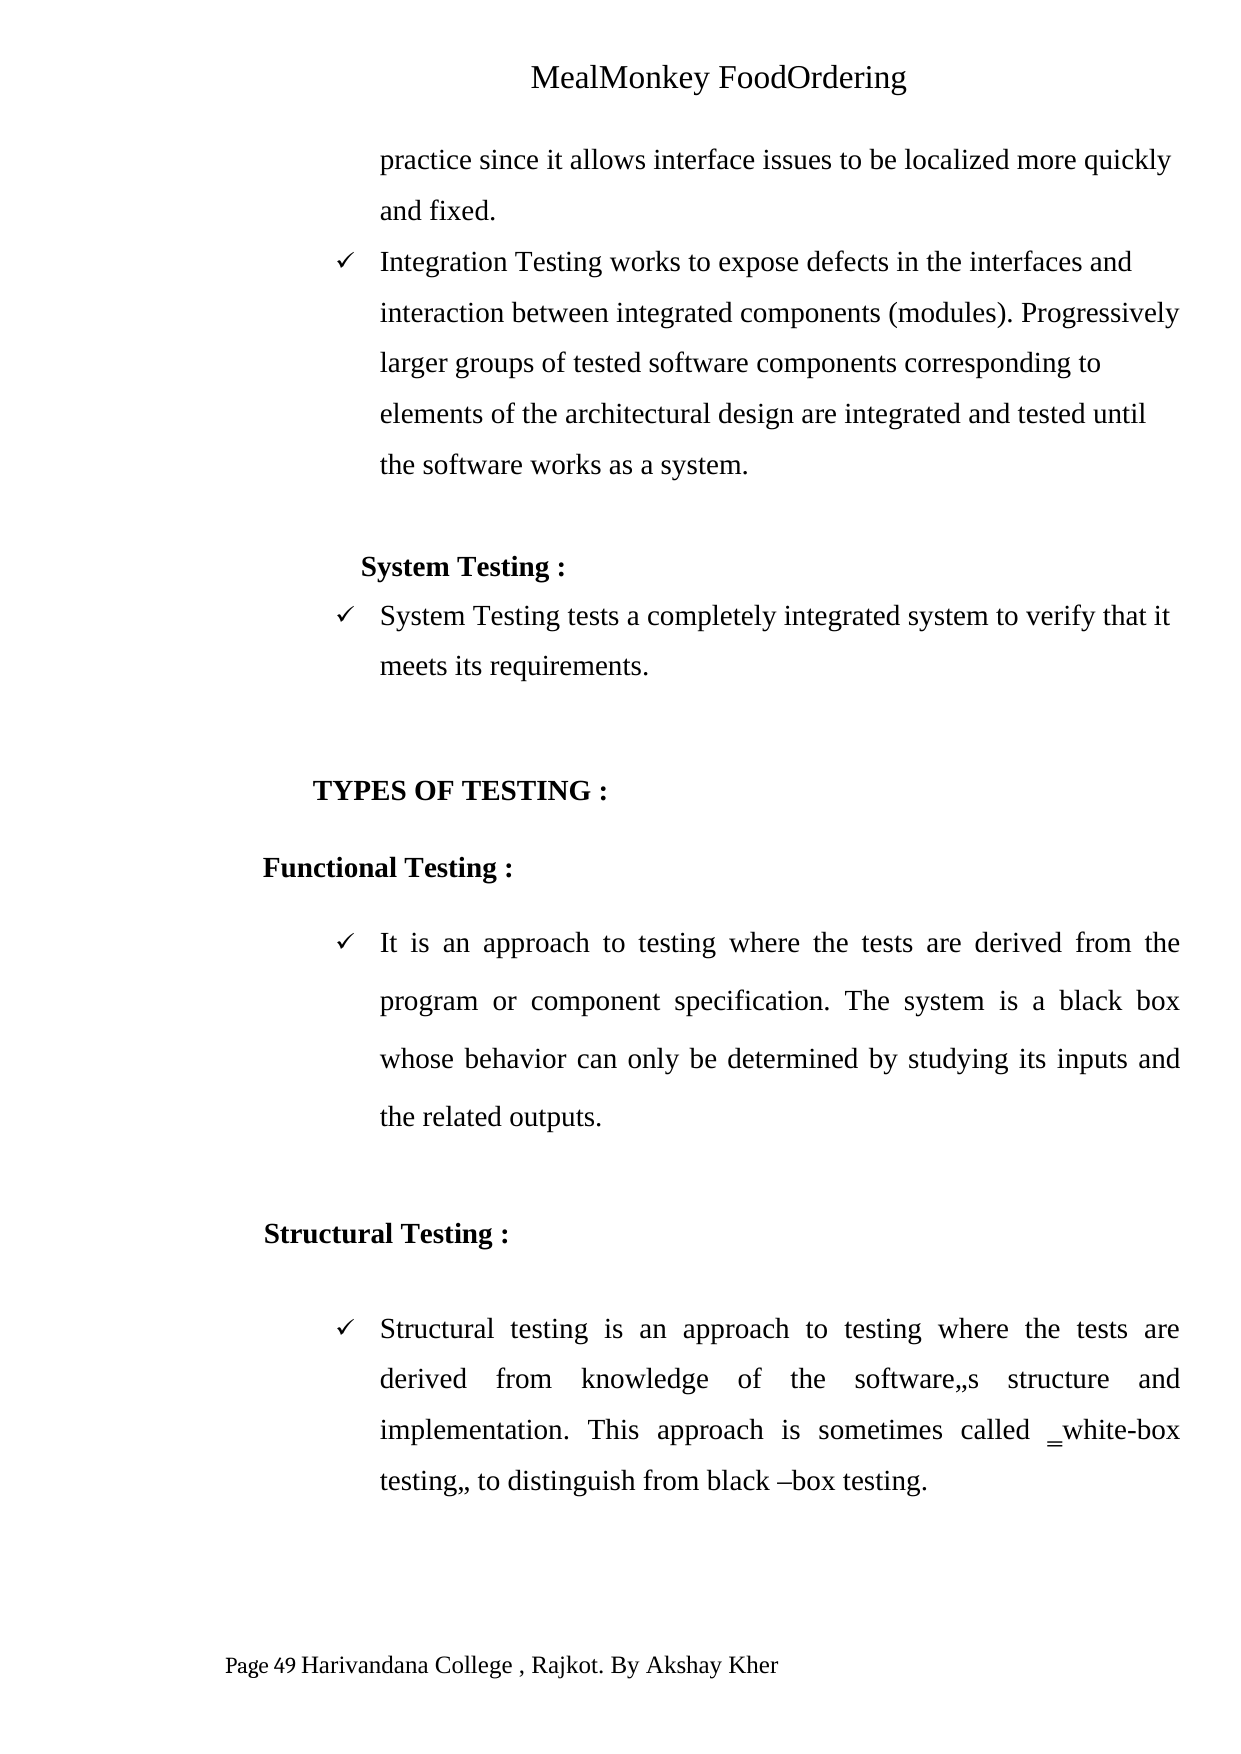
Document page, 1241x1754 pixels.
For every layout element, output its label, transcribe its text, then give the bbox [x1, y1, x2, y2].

text System Testing : [150, 549, 1227, 583]
list Structural Testing : [150, 1216, 1181, 1250]
text Functional Testing : [150, 850, 1227, 883]
list Integration Testing works to expose defects in the interfaces and interaction between integrated components (modules). Progressively larger groups of tested software components corresponding to elements of the architectural design are integrated and tested until the software works as a system. [335, 244, 1181, 480]
text TYPES OF TESTING : [150, 773, 1227, 807]
list Structural testing is an approach to testing where the tests are derived from knowledge of the software„s structure and implementation. This approach is sometimes called ‗white-box testing„ to distinguish from black –box testing. [335, 1311, 1181, 1496]
list practice since it allows interface issues to be localized more quickly and fixed. [335, 142, 1181, 227]
list System Testing tests a completely integrated system to verify that it meets its requirements. [335, 598, 1181, 682]
list It is an approach to testing where the tests are derived from the program or component specification. The system is a black box whose behavior can only be determined by studying its inputs and the related outputs. [335, 925, 1181, 1133]
